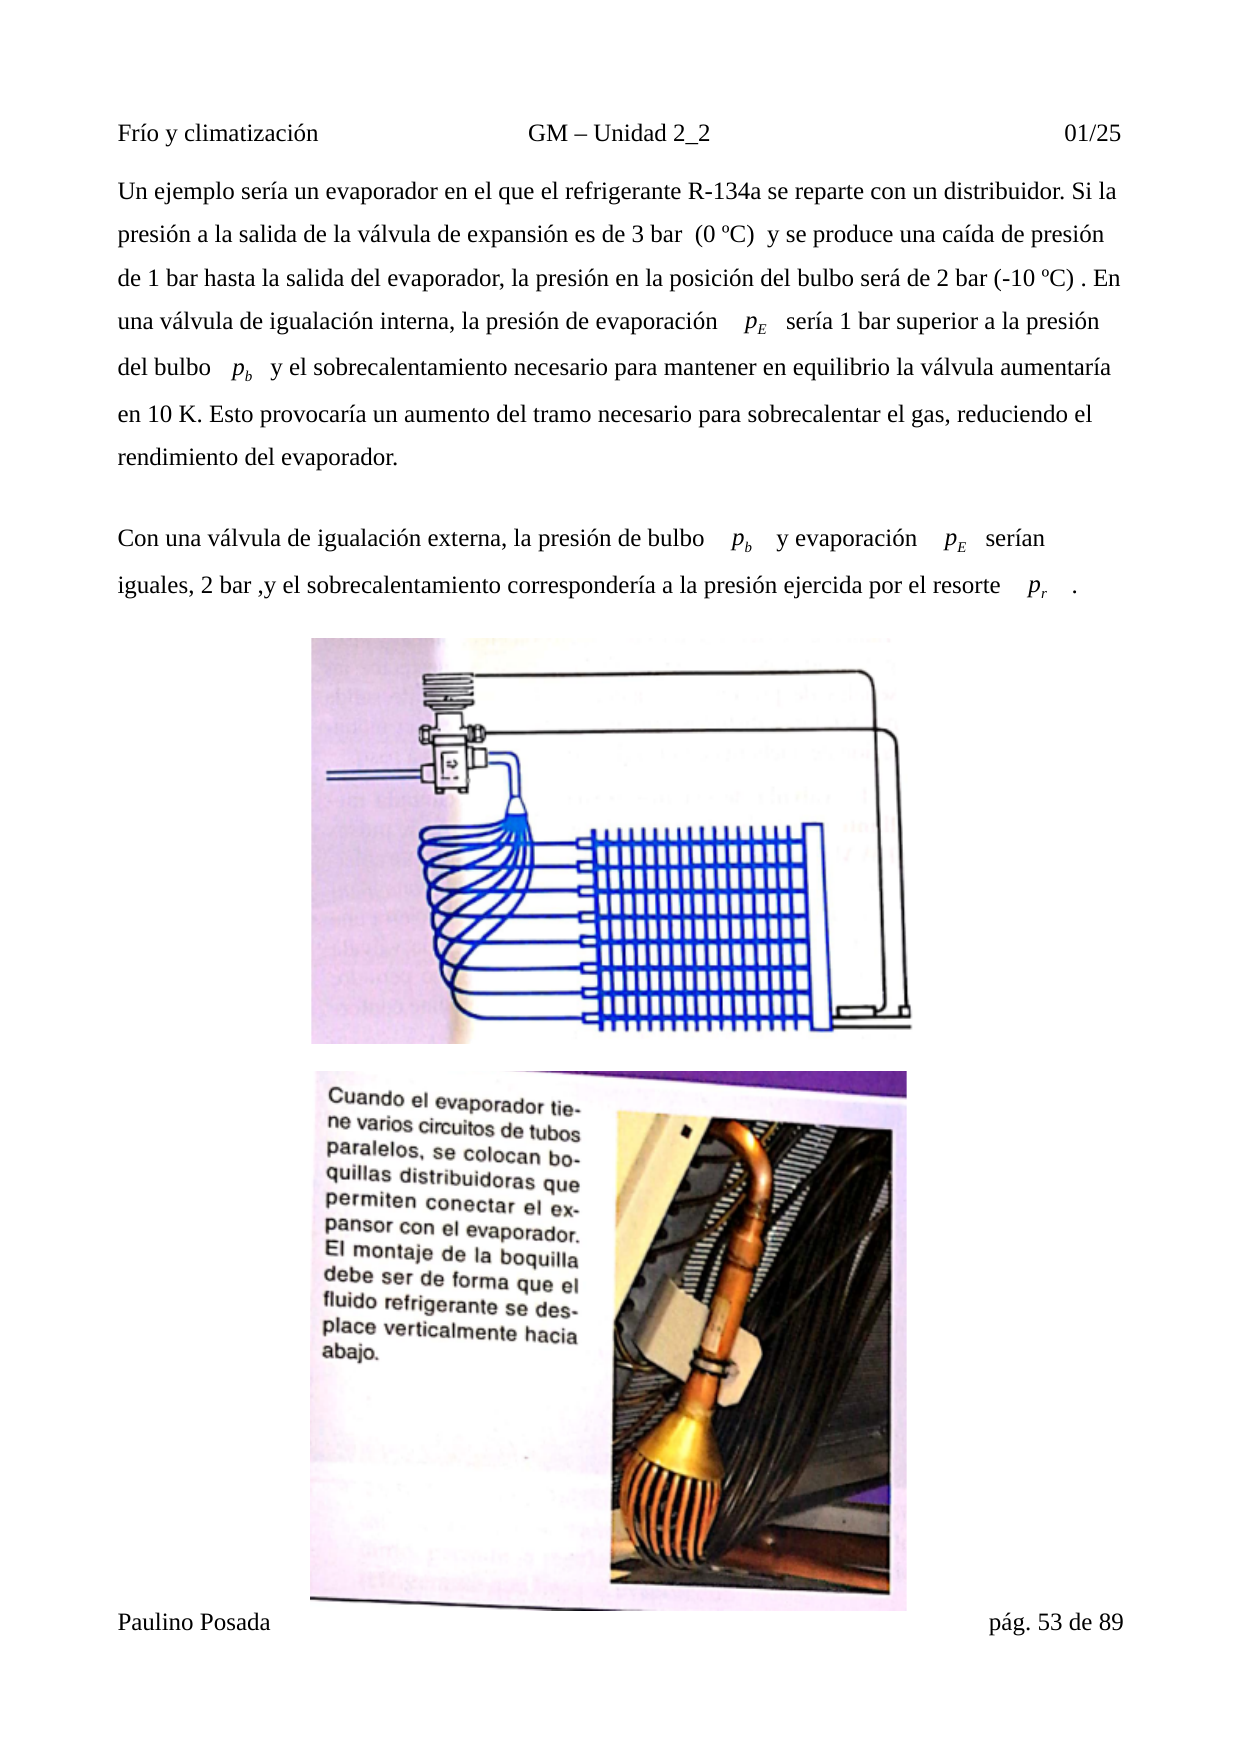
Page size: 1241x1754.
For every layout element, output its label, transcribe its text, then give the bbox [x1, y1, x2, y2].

text Con una válvula de igualación externa, la presión de bulbo y evaporación serían iguales, 2 bar ,y el sobrecalentamiento correspondería a la presión ejercida por el resorte . [117, 523, 1123, 602]
picture [311, 638, 928, 1044]
picture [310, 1071, 907, 1611]
text Un ejemplo sería un evaporador en el que el refrigerante R-134a se reparte con un distribuidor. Si la presión a la salida de la válvula de expansión es de 3 bar (0 ºC) y se produce una caída de presión de 1 bar hasta la salida del evaporador, la presión en la posición del bulbo será de 2 bar (-10 ºC) . En una válvula de igualación interna, la presión de evaporación sería 1 bar superior a la presión del bulboy el sobrecalentamiento necesario para mantener en equilibrio la válvula aumentaría en 10 K. Esto provocaría un aumento del tramo necesario para sobrecalentar el gas, reduciendo el rendimiento del evaporador. [117, 176, 1123, 471]
